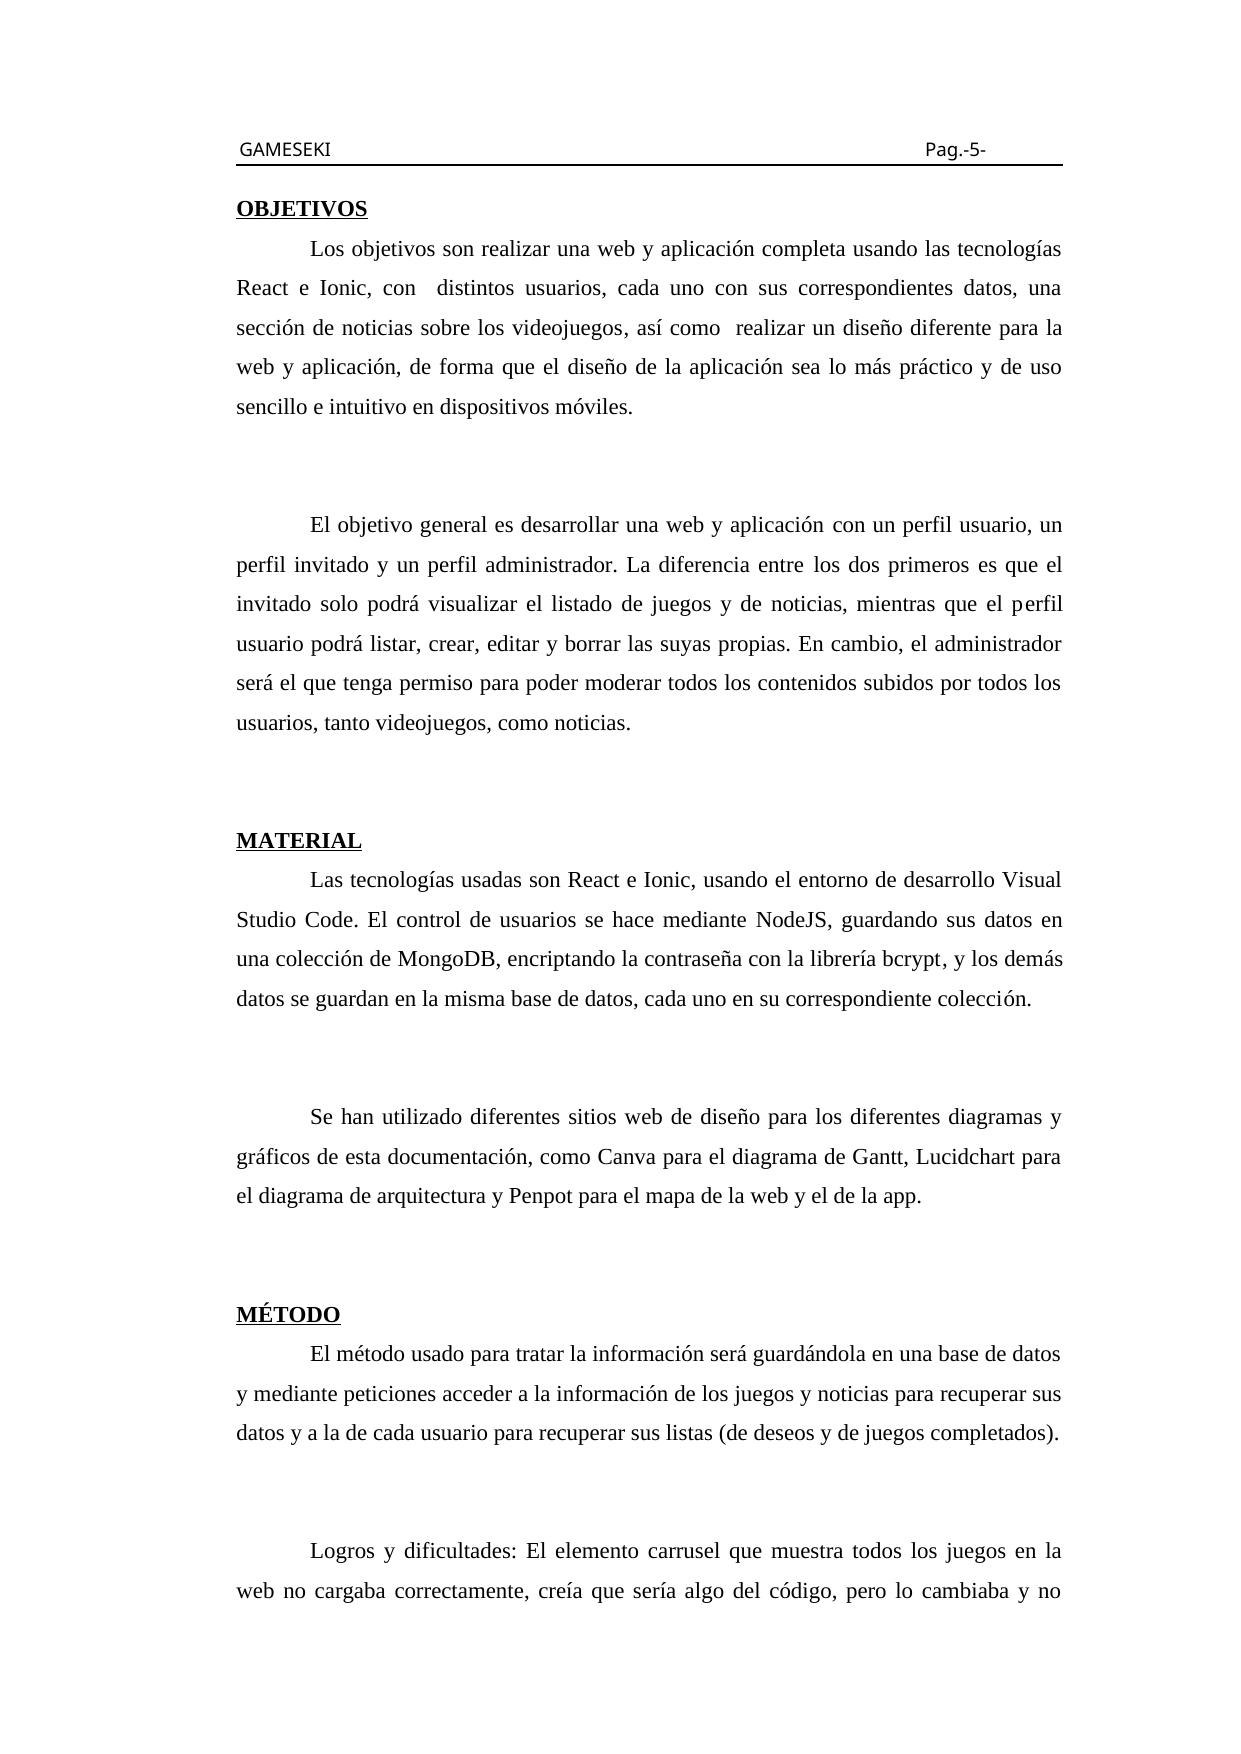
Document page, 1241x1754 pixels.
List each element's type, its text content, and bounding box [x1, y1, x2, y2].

text MÉTODO [236, 1301, 1063, 1327]
text MATERIAL [236, 827, 1063, 853]
text Se han utilizado diferentes sitios web de diseño para los diferentes diagramas y gráficos de esta documentación, como Canva para el diagrama de Gantt, Lucidchart para el diagrama de arquitectura y Penpot para el mapa de la web y el de la app. [236, 1103, 1063, 1209]
text El objetivo general es desarrollar una web y aplicación con un perfil usuario, un perfil invitado y un perfil administrador. La diferencia entre los dos primeros es que el invitado solo podrá visualizar el listado de juegos y de noticias, mientras que el perfil usuario podrá listar, crear, editar y borrar las suyas propias. En cambio, el administrador será el que tenga permiso para poder moderar todos los contenidos subidos por todos los usuarios, tanto videojuegos, como noticias. [236, 511, 1063, 735]
text Los objetivos son realizar una web y aplicación completa usando las tecnologías React e Ionic, con distintos usuarios, cada uno con sus correspondientes datos, una sección de noticias sobre los videojuegos, así como realizar un diseño diferente para la web y aplicación, de forma que el diseño de la aplicación sea lo más práctico y de uso sencillo e intuitivo en dispositivos móviles. [236, 235, 1063, 419]
text Las tecnologías usadas son React e Ionic, usando el entorno de desarrollo Visual Studio Code. El control de usuarios se hace mediante NodeJS, guardando sus datos en una colección de MongoDB, encriptando la contraseña con la librería bcrypt, y los demás datos se guardan en la misma base de datos, cada uno en su correspondiente colección. [236, 866, 1063, 1011]
text OBJETIVOS [236, 195, 1063, 222]
text El método usado para tratar la información será guardándola en una base de datos y mediante peticiones acceder a la información de los juegos y noticias para recuperar sus datos y a la de cada usuario para recuperar sus listas (de deseos y de juegos completados). [236, 1340, 1063, 1446]
text Logros y dificultades: El elemento carrusel que muestra todos los juegos en la web no cargaba correctamente, creía que sería algo del código, pero lo cambiaba y no [236, 1538, 1063, 1603]
